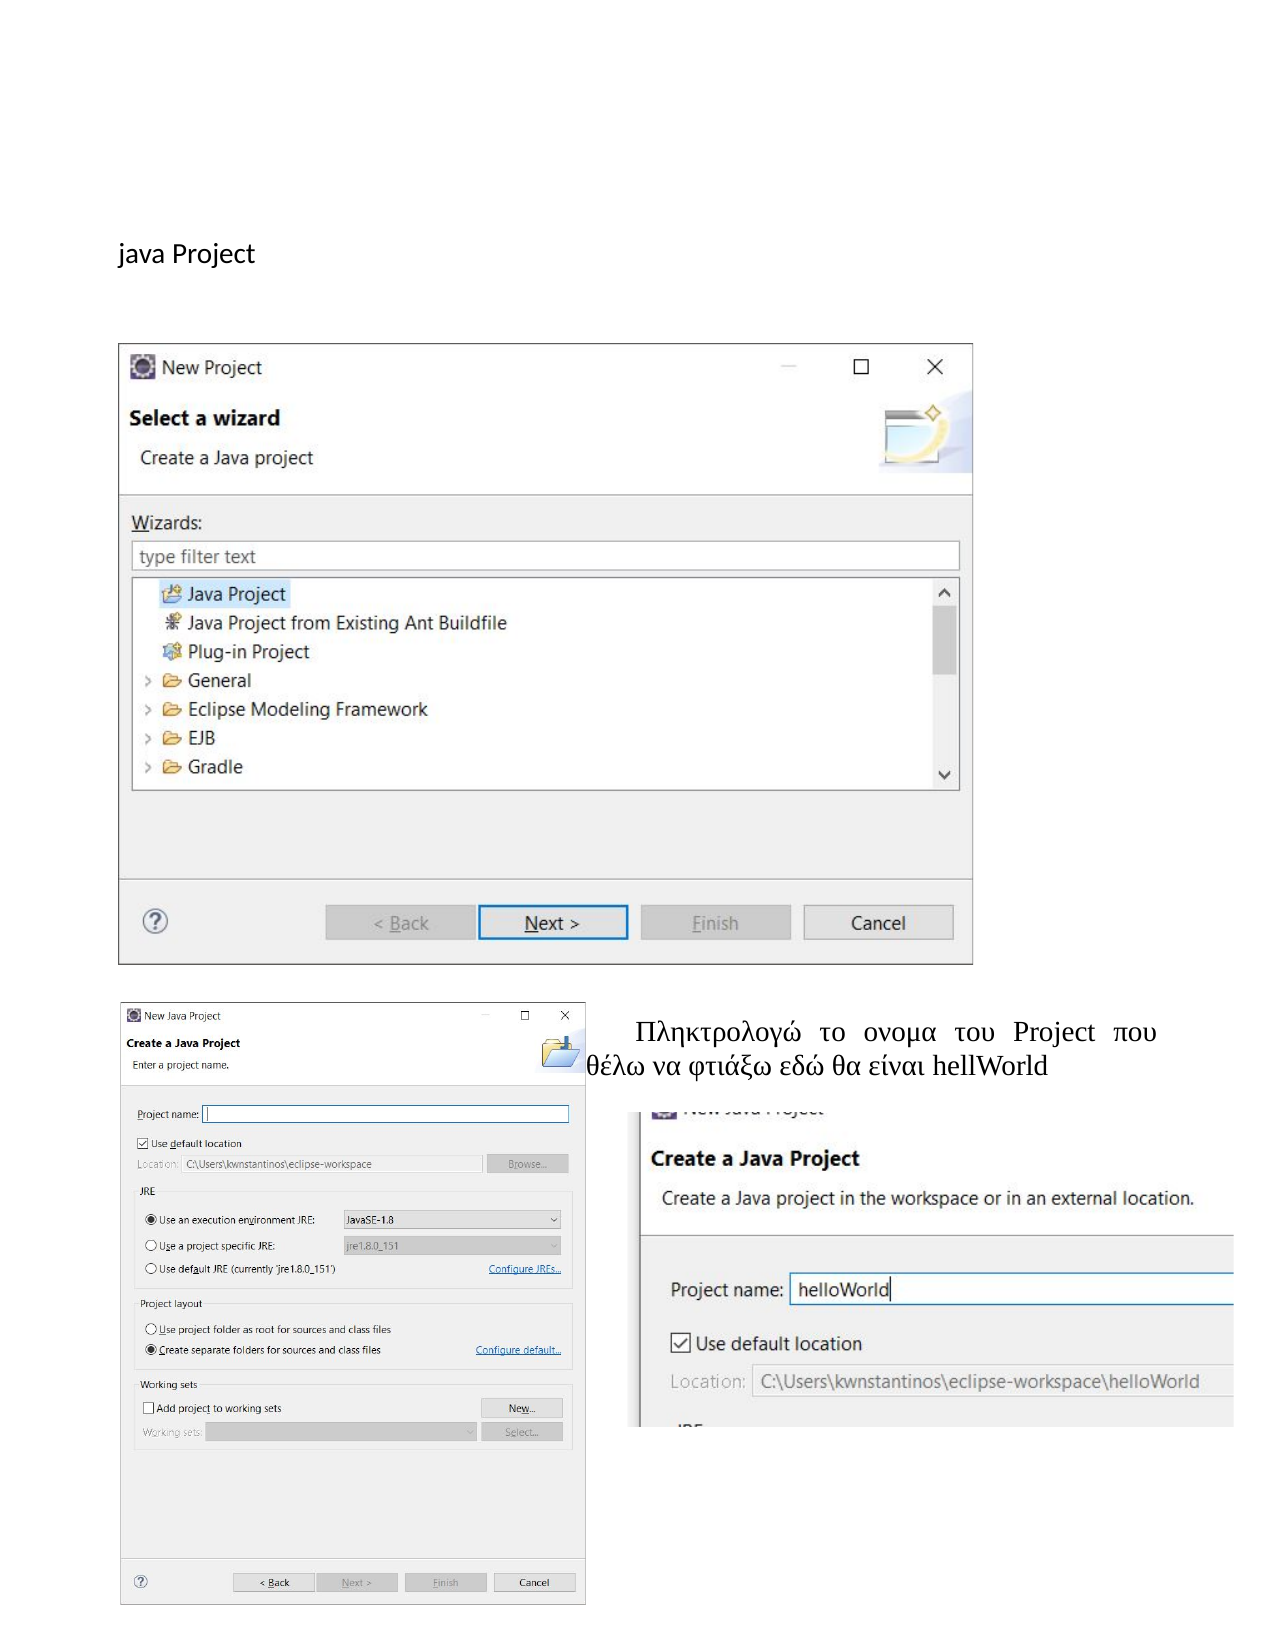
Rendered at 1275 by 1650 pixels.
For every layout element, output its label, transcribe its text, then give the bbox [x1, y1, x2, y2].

picture [627, 1112, 1234, 1427]
text java Project [118, 235, 1157, 271]
picture [120, 1002, 586, 1605]
picture [118, 343, 974, 965]
text Πληκτρολογώ το ονομα του Project που θέλω να φτιάξω εδώ θα είναι hellWorld [586, 1014, 1157, 1081]
